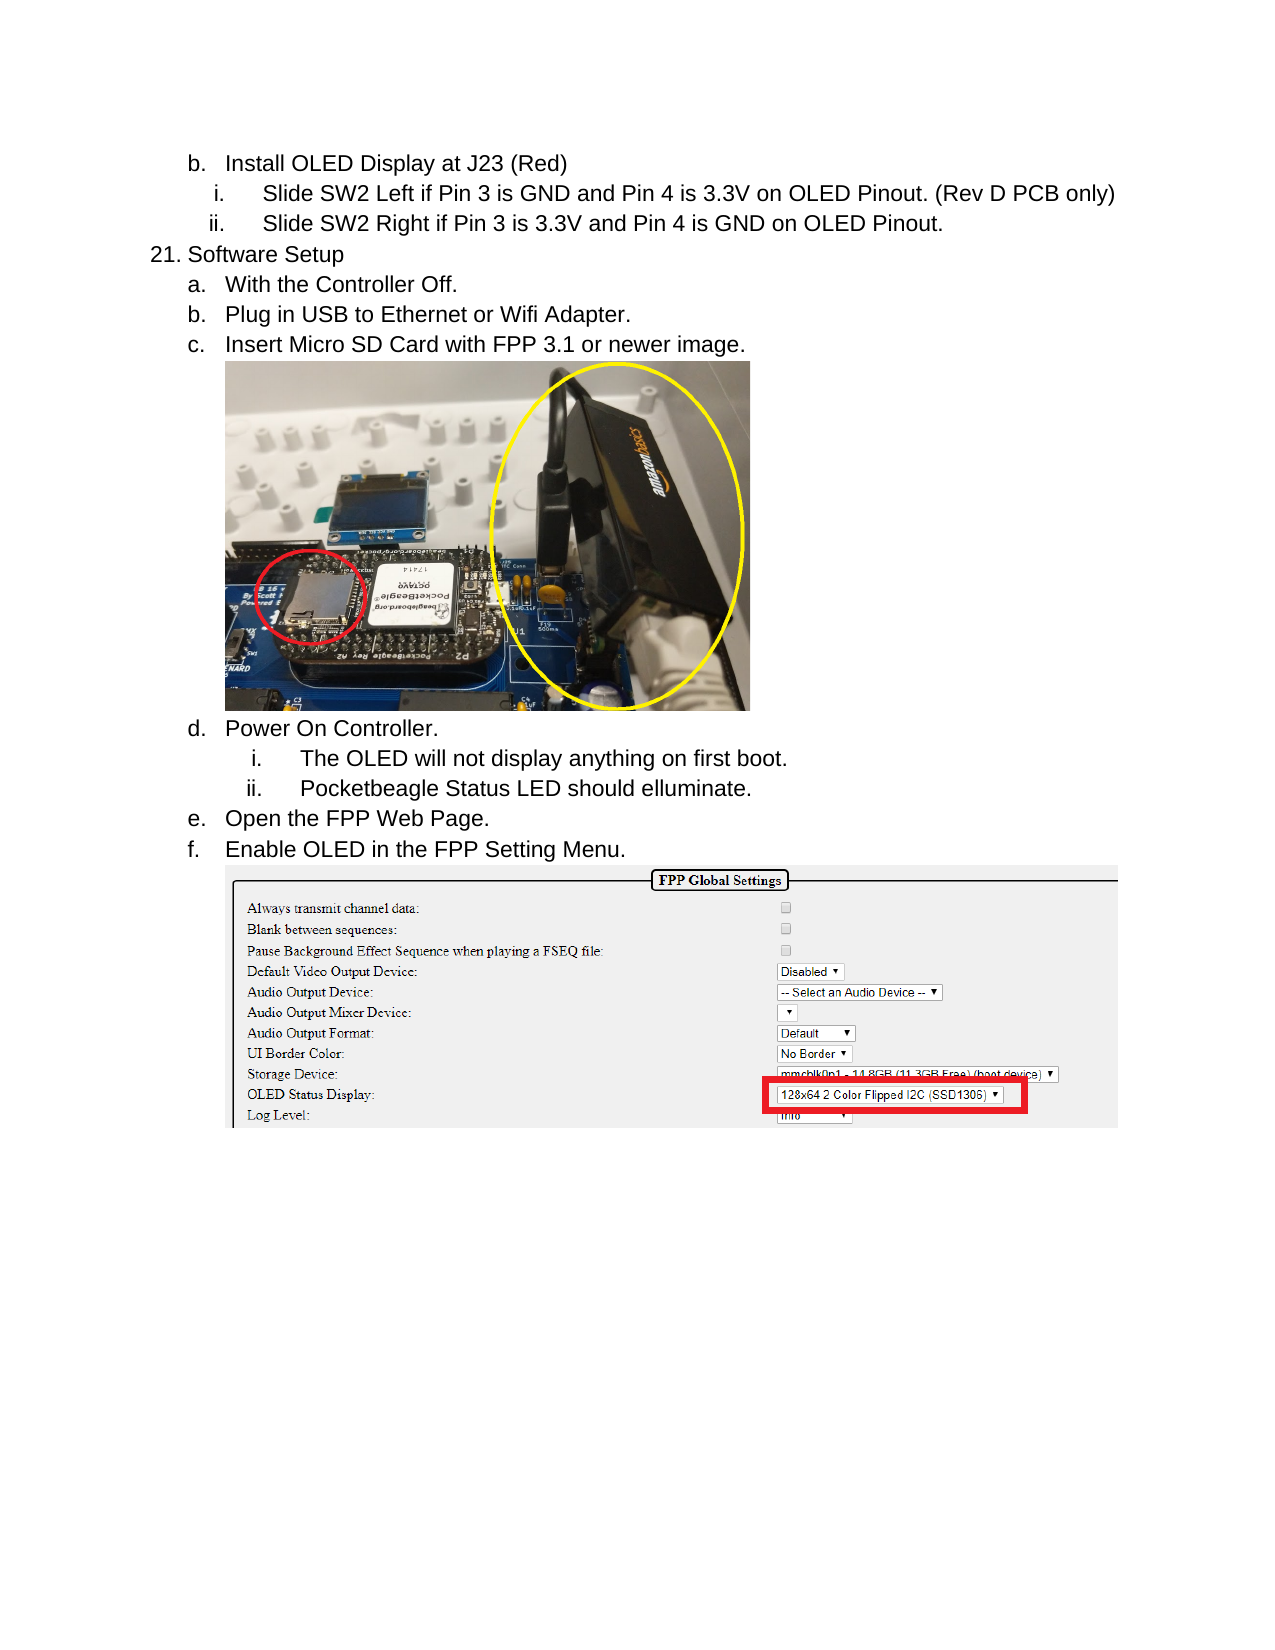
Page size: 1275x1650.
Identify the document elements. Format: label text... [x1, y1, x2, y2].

picture [225, 361, 750, 711]
list Slide SW2 Right if Pin 3 is 3.3V and Pin 4 is GND on OLED Pinout. [225, 210, 1125, 237]
list Software Setup [150, 241, 1125, 267]
list Install OLED Display at J23 (Red) [187, 150, 1125, 176]
picture [225, 865, 1118, 1128]
list Open the FPP Web Page. [187, 805, 1125, 832]
list Insert Micro SD Card with FPP 3.1 or newer image. [187, 331, 1125, 358]
list Plug in USB to Ethernet or Wifi Adapter. [187, 301, 1125, 327]
list Power On Controller. [187, 715, 1125, 741]
list The OLED will not display anything on first boot. [262, 745, 1125, 771]
list Enable OLED in the FPP Setting Menu. [187, 836, 1125, 862]
list With the Controller Off. [187, 271, 1125, 297]
list Slide SW2 Left if Pin 3 is GND and Pin 4 is 3.3V on OLED Pinout. (Rev D PCB only) [225, 180, 1125, 207]
list Pocketbeagle Status LED should elluminate. [262, 775, 1125, 801]
